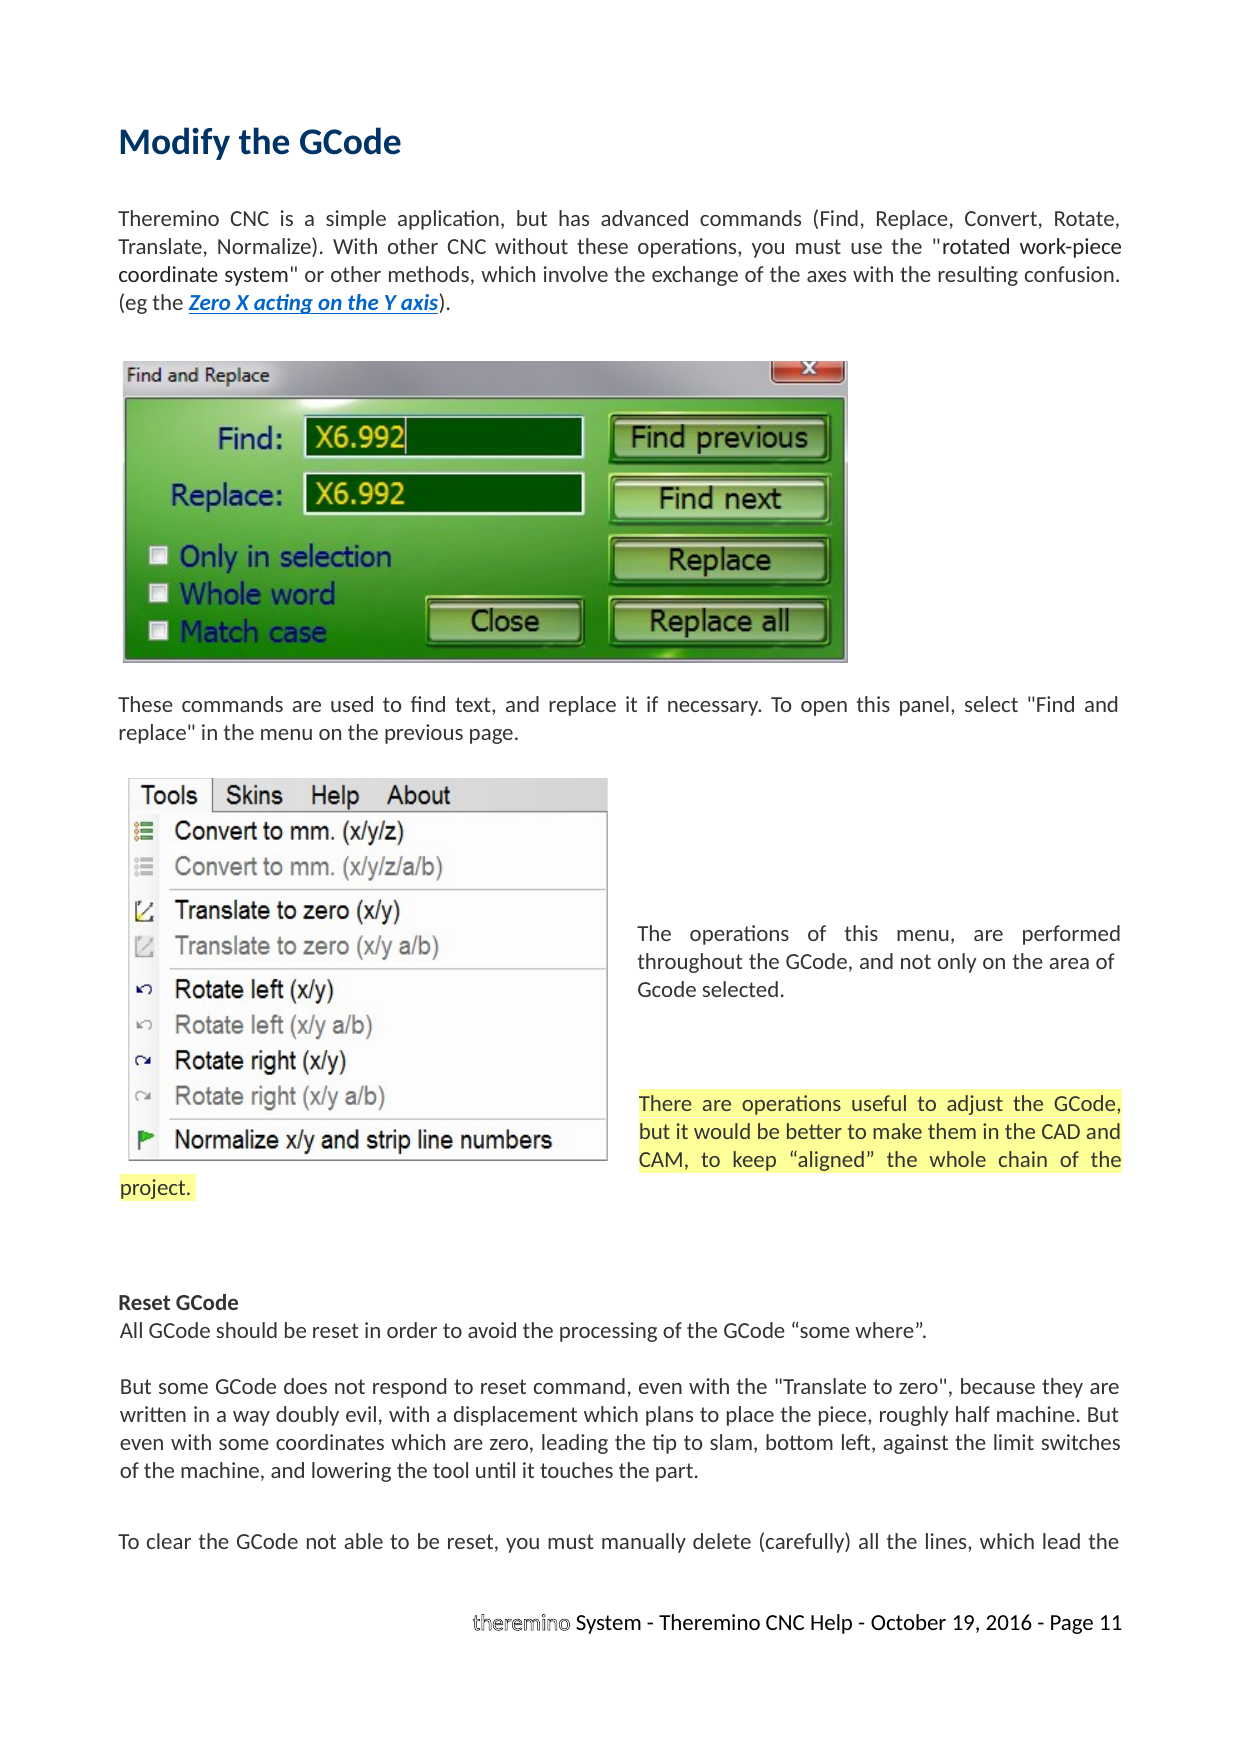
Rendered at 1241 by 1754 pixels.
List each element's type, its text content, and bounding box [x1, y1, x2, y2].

text These commands are used to find text, and replace it if necessary. To open this panel, select "Find and replace" in the menu on the previous page. [118, 691, 1122, 747]
picture [122, 361, 848, 663]
text There are operations useful to adjust the GCode, but it would be better to make them in the CAD and CAM, to keep “aligned” the whole chain of the project. [119, 1089, 1122, 1201]
text Theremino CNC is a simple application, but has advanced commands (Find, Replace, Convert, Rotate, Translate, Normalize). With other CNC without these operations, you must use the "rotated work-piece coordinate system" or other methods, which involve the exchange of the axes with the resulting confusion. (eg the Zero X acting on the Y axis). [118, 176, 1122, 316]
text The operations of this menu, are performed throughout the GCode, and not only on the area of ​​Gcode selected. [608, 919, 1122, 1003]
text But some GCode does not respond to reset command, even with the "Translate to zero", because they are written in a way doubly evil, with a displacement which plans to place the piece, roughly half machine. But even with some coordinates which are zero, leading the tip to slam, bottom left, against the limit switches of the machine, and lowering the tool until it touches the part. [119, 1372, 1122, 1484]
text All GCode should be reset in order to avoid the processing of the GCode “some where”. [119, 1316, 1122, 1344]
picture [128, 778, 608, 1161]
subtitle Modify the GCode [118, 118, 1122, 164]
text Reset GCode [118, 1288, 1122, 1316]
text To clear the GCode not able to be reset, you must manually delete (carefully) all the lines, which lead the [118, 1527, 1122, 1555]
